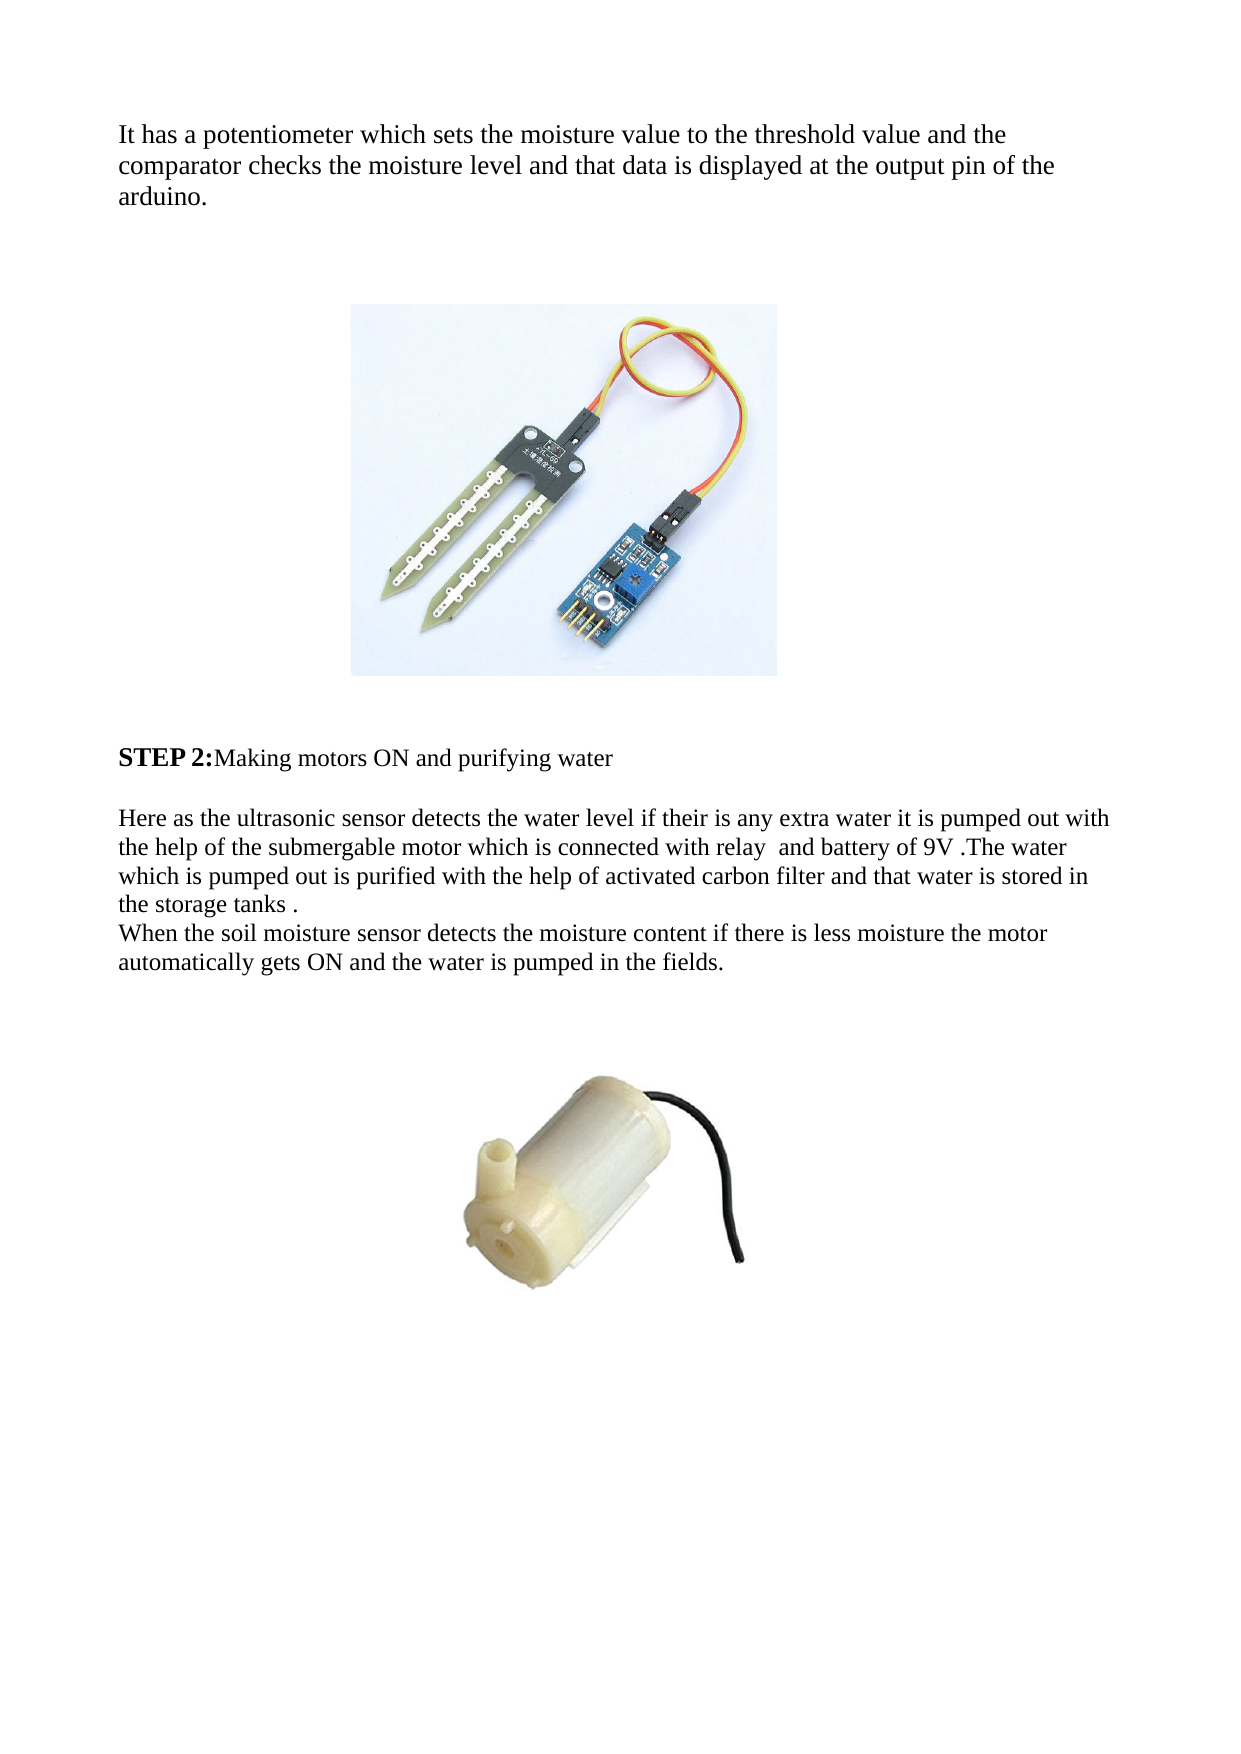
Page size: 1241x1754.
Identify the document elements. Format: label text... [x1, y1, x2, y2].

text STEP 2:Making motors ON and purifying water [118, 741, 1122, 772]
text Here as the ultrasonic sensor detects the water level if their is any extra water it is pumped out with the help of the submergable motor which is connected with relay and battery of 9V .The water which is pumped out is purified with the help of activated carbon filter and that water is stored in the storage tanks . [118, 803, 1122, 918]
text It has a potentiometer which sets the moisture value to the threshold value and the comparator checks the moisture level and that data is displayed at the output pin of the arduino. [118, 118, 1122, 212]
text When the soil moisture sensor detects the moisture content if there is less moisture the motor automatically gets ON and the water is pumped in the fields. [118, 918, 1122, 976]
picture [350, 304, 778, 676]
picture [414, 1020, 788, 1361]
